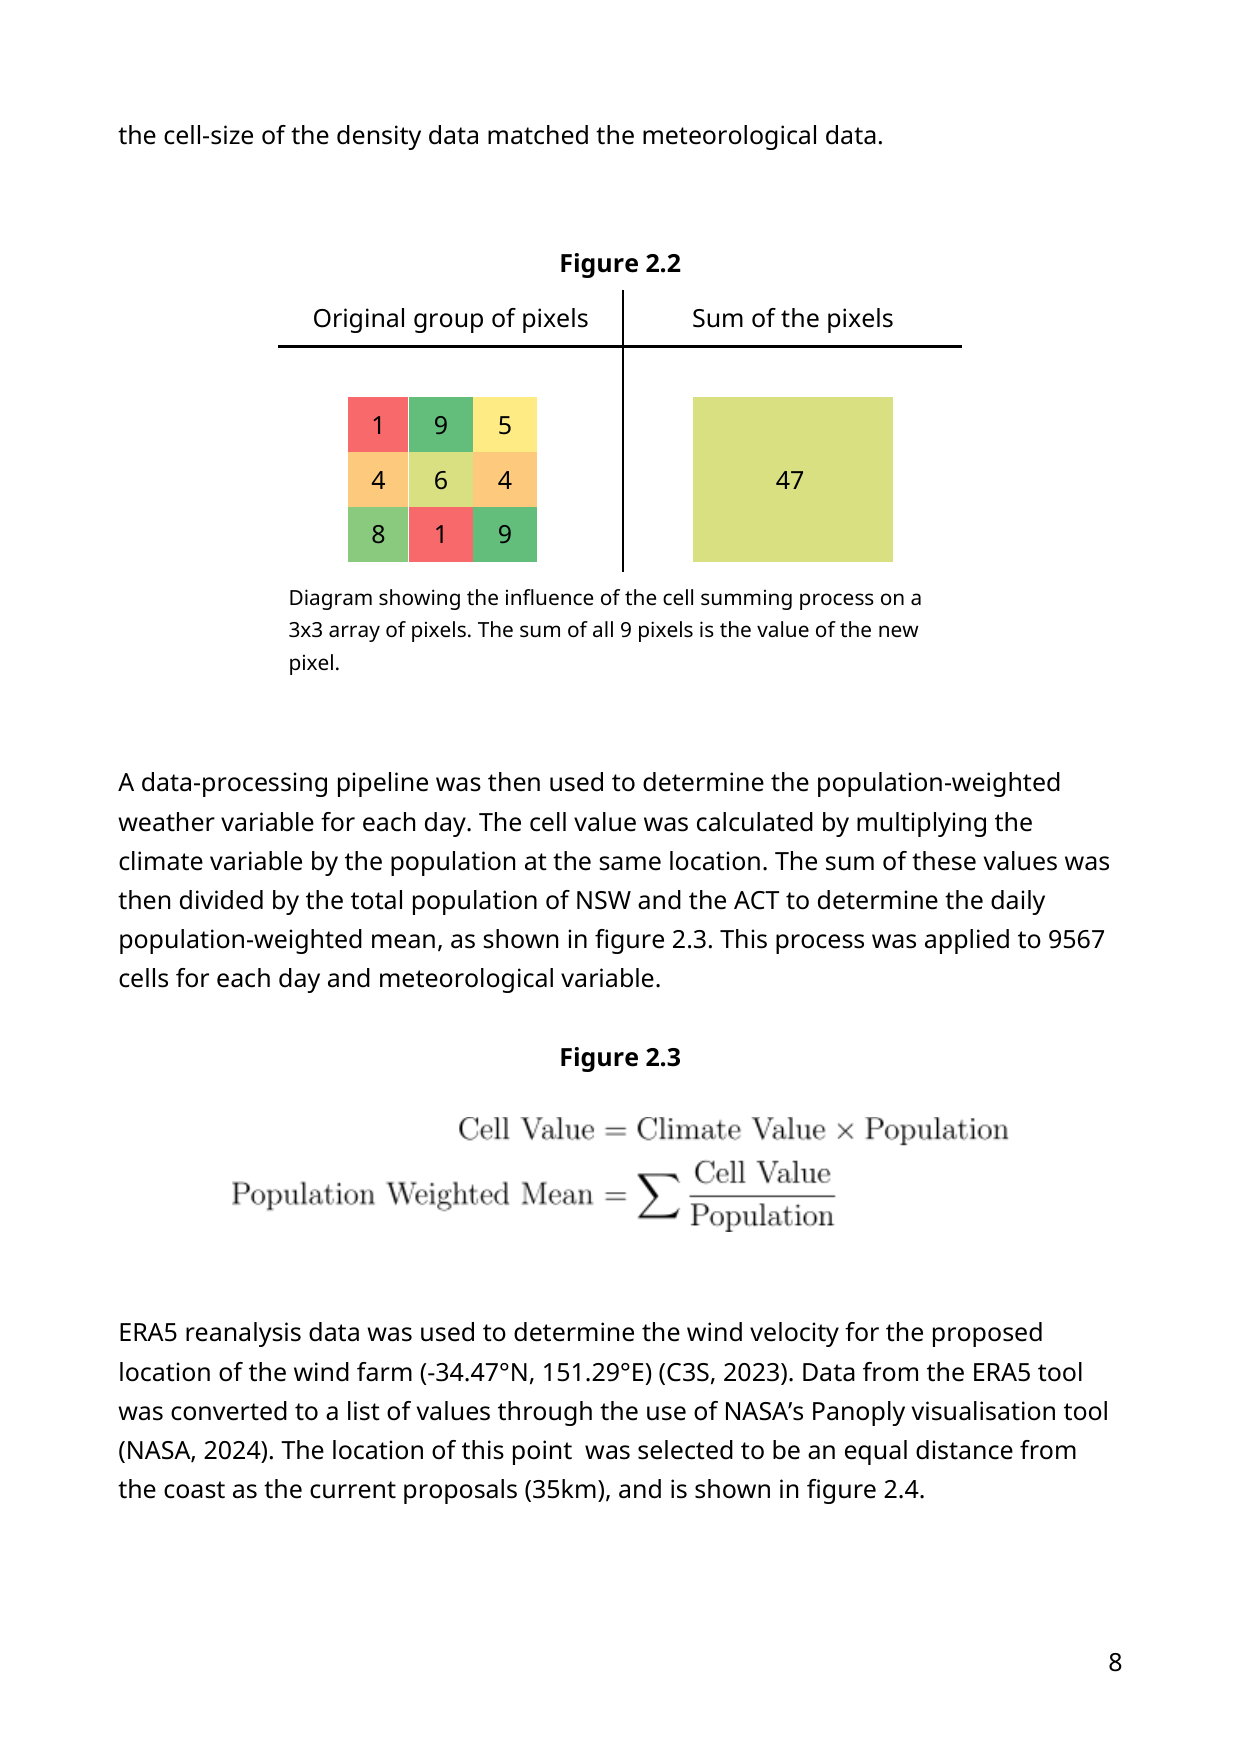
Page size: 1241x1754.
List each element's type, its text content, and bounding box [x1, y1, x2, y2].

table_header Figure 2.2 [278, 236, 962, 290]
table_cell Sum of the pixels [624, 290, 962, 345]
table_cell [278, 348, 622, 572]
text ERA5 reanalysis data was used to determine the wind velocity for the proposed location of the wind farm (-34.47°N, 151.29°E) (C3S, 2023). Data from the ERA5 tool was converted to a list of values through the use of NASA’s Panoply visualisation tool (NASA, 2024). The location of this point was selected to be an equal distance from the coast as the current proposals (35km), and is shown in figure 2.4. [118, 1315, 1122, 1506]
text Figure 2.3 [118, 1039, 1122, 1073]
table_header [754, 397, 826, 452]
table_cell 8 [348, 507, 408, 562]
table_header 9 [409, 397, 473, 452]
table_cell [693, 507, 754, 562]
table_cell 9 [473, 507, 537, 562]
table_cell 6 [409, 452, 473, 507]
table_header [826, 397, 893, 452]
table_cell 4 [473, 452, 537, 507]
table_header 5 [473, 397, 537, 452]
text the cell-size of the density data matched the meteorological data. [118, 118, 1122, 152]
picture [231, 1117, 1009, 1232]
text A data-processing pipeline was then used to determine the population-weighted weather variable for each day. The cell value was calculated by multiplying the climate variable by the population at the same location. The sum of these values was then divided by the total population of NSW and the ACT to determine the daily population-weighted mean, as shown in figure 2.3. This process was applied to 9567 cells for each day and meteorological variable. [118, 765, 1122, 995]
table_header 1 [348, 397, 408, 452]
table_cell [826, 452, 893, 507]
table_cell 4 [348, 452, 408, 507]
table_cell [826, 507, 893, 562]
table_cell [693, 452, 754, 507]
table_header [693, 397, 754, 452]
table_cell 1 [409, 507, 473, 562]
table_cell Diagram showing the influence of the cell summing process on a 3x3 array of pixels. The sum of all 9 pixels is the value of the new pixel. [278, 572, 962, 687]
table_cell 47 [754, 452, 826, 507]
table_cell Original group of pixels [278, 290, 622, 345]
table_cell [624, 348, 962, 572]
table_cell [754, 507, 826, 562]
